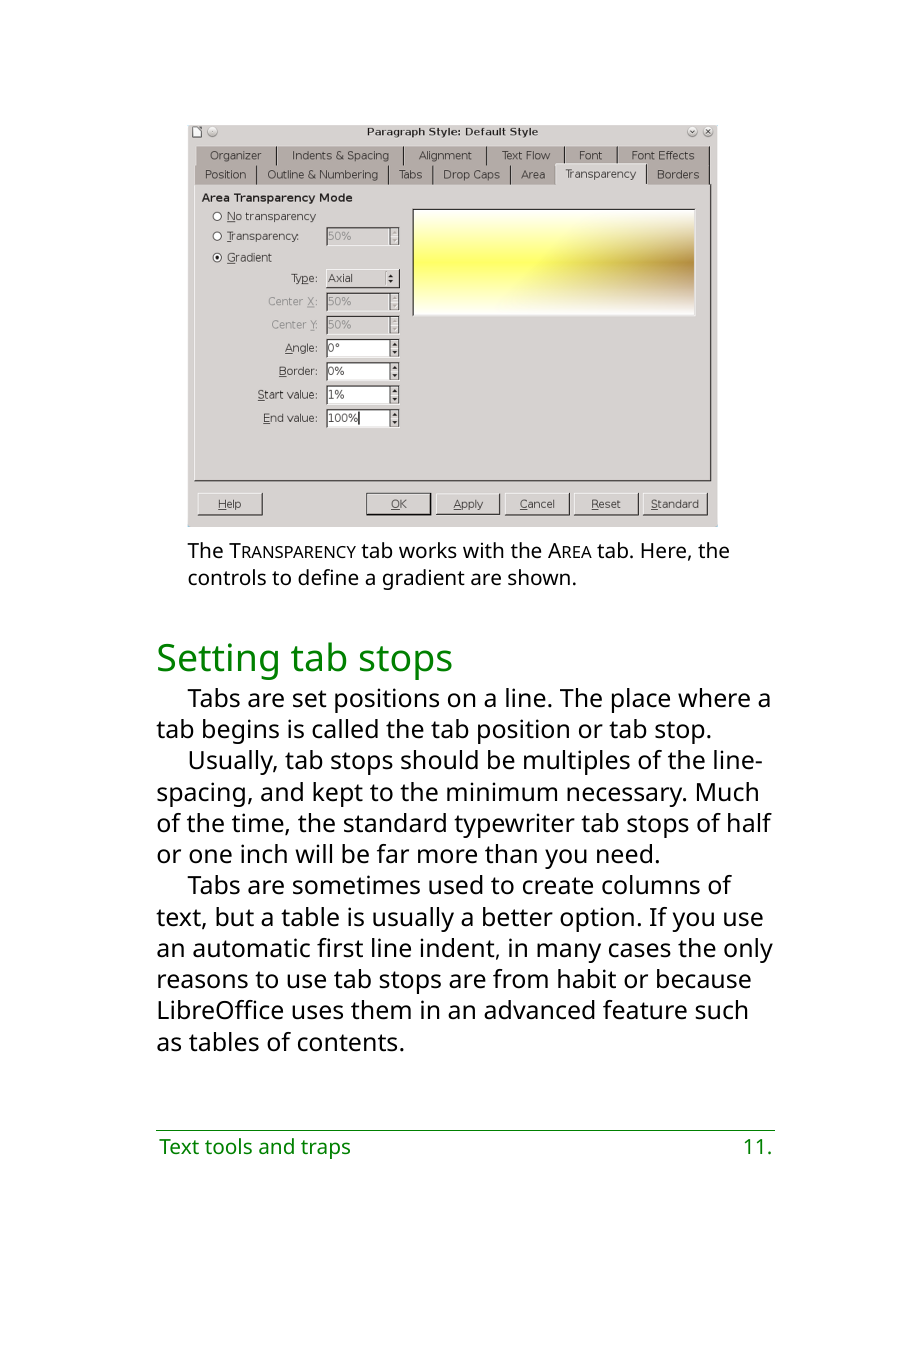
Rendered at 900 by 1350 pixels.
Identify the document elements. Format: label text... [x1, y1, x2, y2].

text Tabs are set positions on a line. The place where a tab begins is called the tab position or tab stop. [156, 682, 775, 745]
subtitle Setting tab stops [156, 631, 775, 682]
text Tabs are sometimes used to create columns of text, but a table is usually a better option. If you use an automatic first line indent, in many cases the only reasons to use tab stops are from habit or because LibreOffice uses them in an advanced feature such as tables of contents. [156, 870, 775, 1057]
table_header [188, 125, 744, 528]
text Usually, tab stops should be multiples of the line-spacing, and kept to the minimum necessary. Much of the time, the standard typewriter tab stops of half or one inch will be far more than you need. [156, 745, 775, 870]
table_cell The Transparency tab works with the Area tab. Here, the controls to define a gradient are shown. [188, 529, 744, 591]
picture [187, 125, 718, 527]
